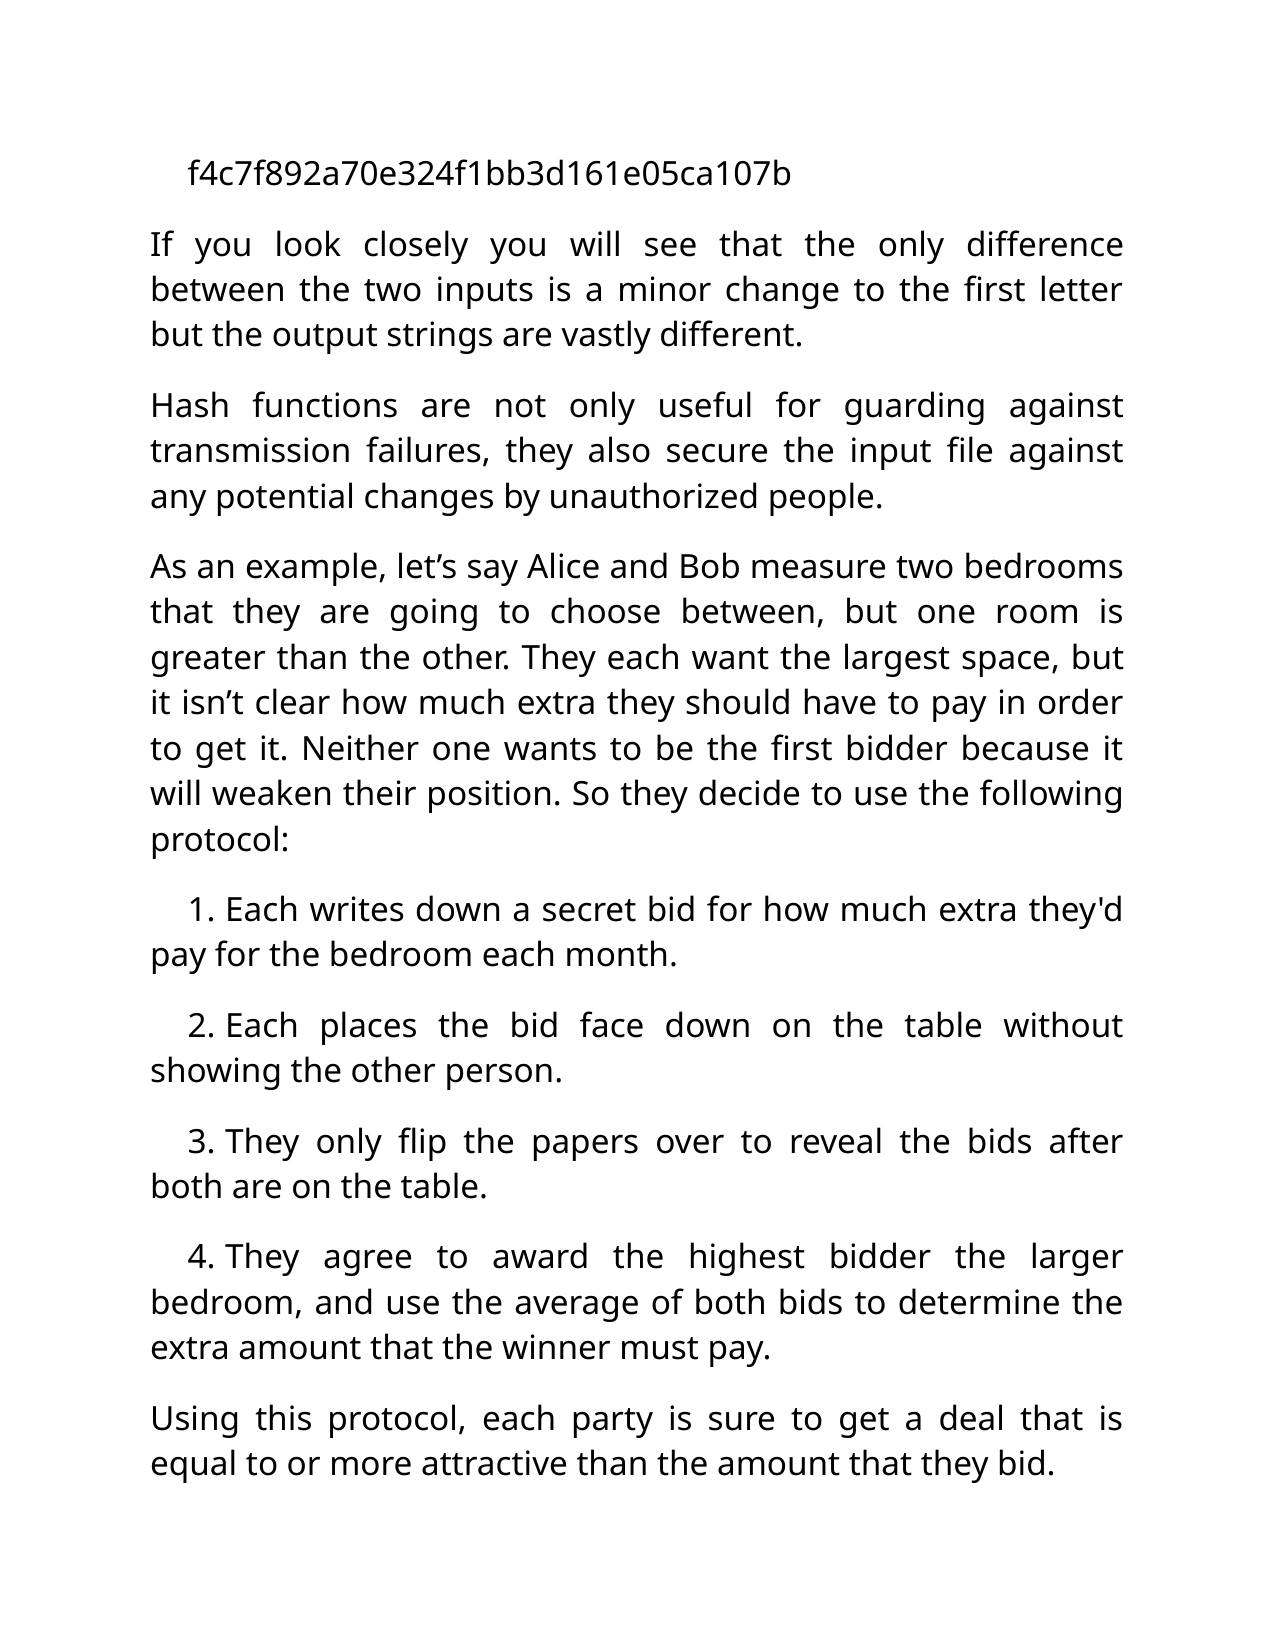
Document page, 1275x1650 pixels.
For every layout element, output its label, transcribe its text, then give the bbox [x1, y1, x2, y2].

text 2. Each places the bid face down on the table without showing the other person. [150, 1002, 1125, 1092]
text Hash functions are not only useful for guarding against transmission failures, they also secure the input file against any potential changes by unauthorized people. [150, 382, 1125, 518]
text 1. Each writes down a secret bid for how much extra they'd pay for the bedroom each month. [150, 886, 1125, 977]
text 3. They only flip the papers over to reveal the bids after both are on the table. [150, 1117, 1125, 1208]
text If you look closely you will see that the only difference between the two inputs is a minor change to the first letter but the output strings are vastly different. [150, 220, 1125, 357]
text f4c7f892a70e324f1bb3d161e05ca107b [150, 150, 1125, 195]
text 4. They agree to award the highest bidder the larger bedroom, and use the average of both bids to determine the extra amount that the winner must pay. [150, 1233, 1125, 1369]
text Using this protocol, each party is sure to get a deal that is equal to or more attractive than the amount that they bid. [150, 1394, 1125, 1485]
text As an example, let’s say Alice and Bob measure two bedrooms that they are going to choose between, but one room is greater than the other. They each want the largest space, but it isn’t clear how much extra they should have to pay in order to get it. Neither one wants to be the first bidder because it will weaken their position. So they decide to use the following protocol: [150, 543, 1125, 861]
